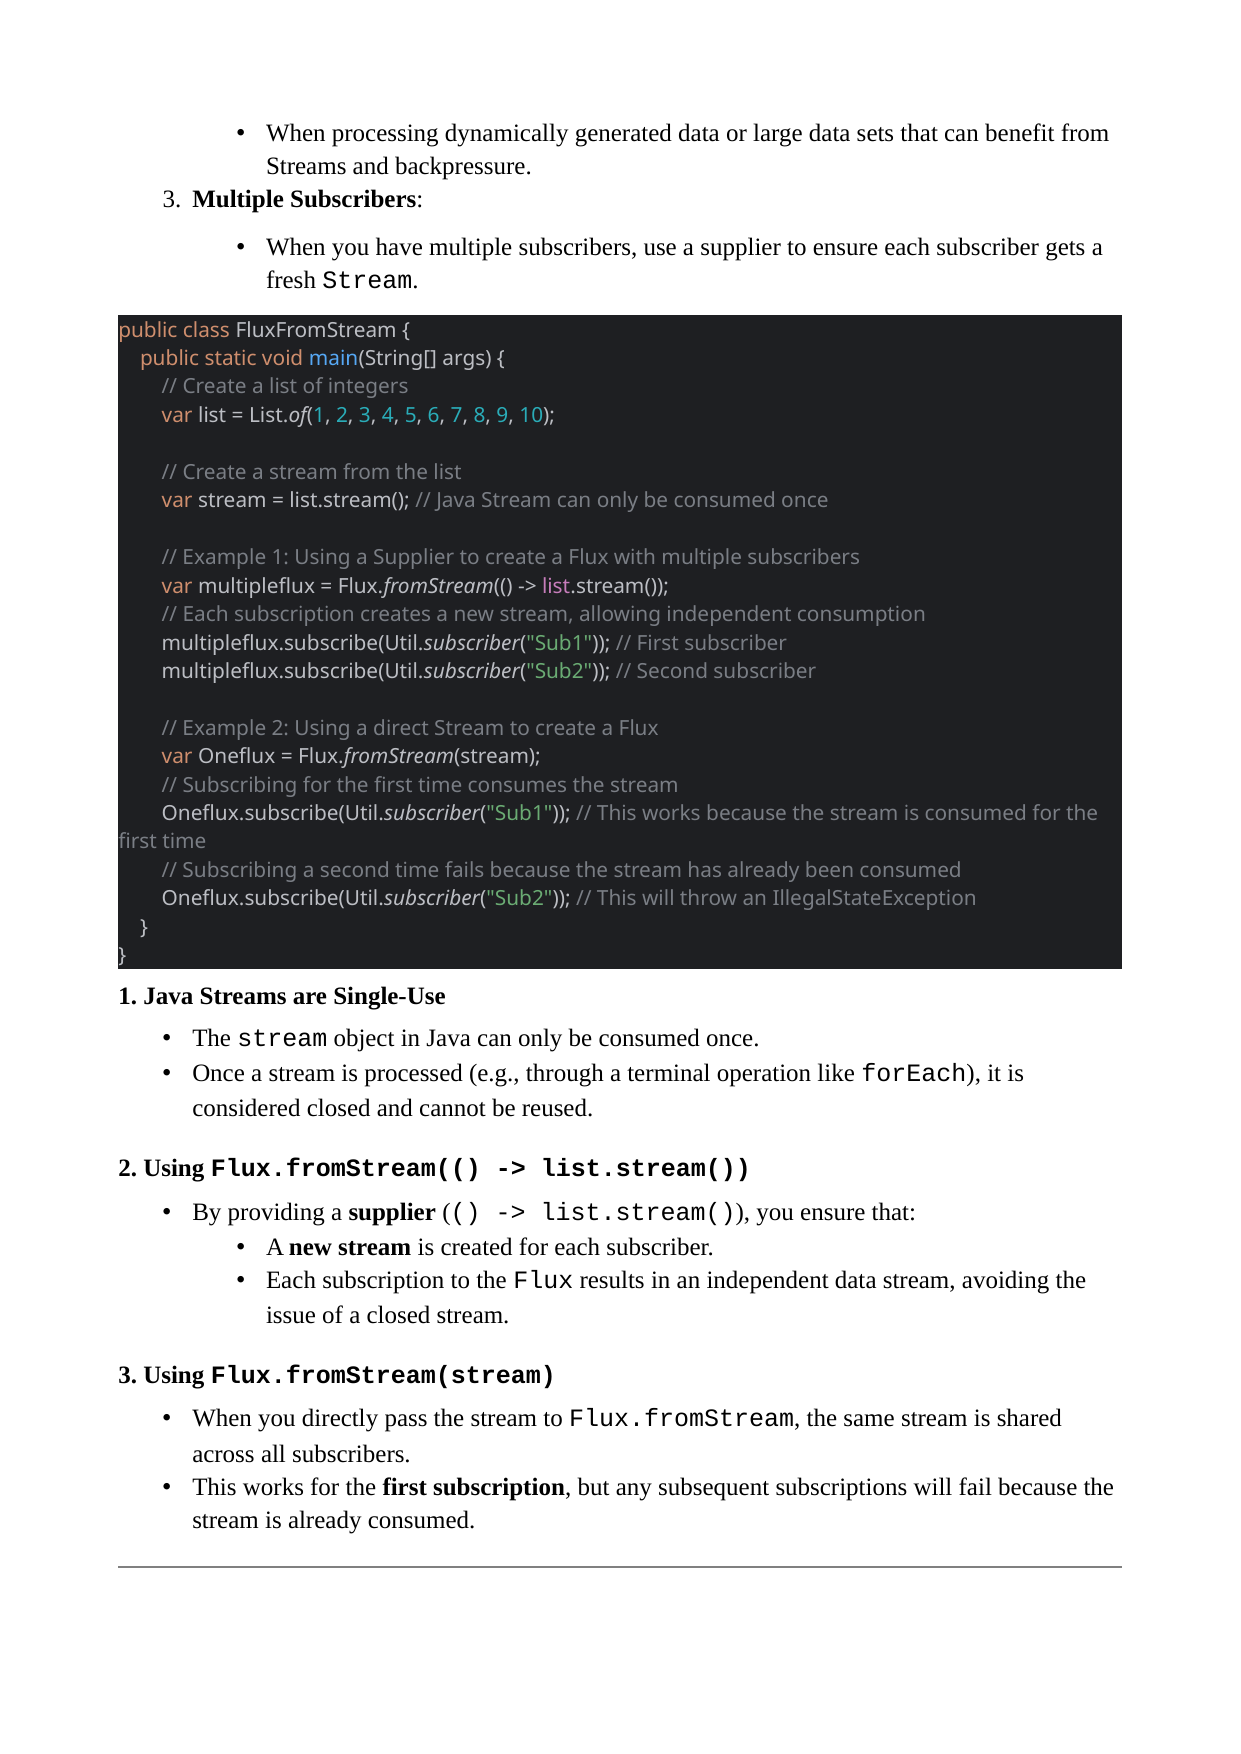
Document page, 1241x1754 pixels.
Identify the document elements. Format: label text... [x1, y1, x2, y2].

subtitle 2. Using Flux.fromStream(() -> list.stream()) [118, 1153, 1122, 1184]
list When you have multiple subscribers, use a supplier to ensure each subscriber gets a fresh Stream. [236, 232, 1122, 296]
subtitle 1. Java Streams are Single-Use [118, 981, 1122, 1010]
list When you directly pass the stream to Flux.fromStream, the same stream is shared across all subscribers. [162, 1403, 1122, 1467]
list Once a stream is processed (e.g., through a terminal operation like forEach), it is considered closed and cannot be reused. [162, 1058, 1122, 1122]
text public class FluxFromStream { public static void main(String[] args) { // Create a list of integers var list = List.of(1, 2, 3, 4, 5, 6, 7, 8, 9, 10); // Create a stream from the list var stream = list.stream(); // Java Stream can only be consumed once // Example 1: Using a Supplier to create a Flux with multiple subscribers var multipleflux = Flux.fromStream(() -> list.stream()); // Each subscription creates a new stream, allowing independent consumption multipleflux.subscribe(Util.subscriber("Sub1")); // First subscriber multipleflux.subscribe(Util.subscriber("Sub2")); // Second subscriber // Example 2: Using a direct Stream to create a Flux var Oneflux = Flux.fromStream(stream); // Subscribing for the first time consumes the stream Oneflux.subscribe(Util.subscriber("Sub1")); // This works because the stream is consumed for the first time // Subscribing a second time fails because the stream has already been consumed Oneflux.subscribe(Util.subscriber("Sub2")); // This will throw an IllegalStateException } } [118, 315, 1122, 969]
list The stream object in Java can only be consumed once. [162, 1023, 1122, 1053]
list This works for the first subscription, but any subsequent subscriptions will fail because the stream is already consumed. [162, 1472, 1122, 1533]
list A new stream is created for each subscriber. [236, 1232, 1122, 1261]
subtitle 3. Using Flux.fromStream(stream) [118, 1360, 1122, 1391]
list When processing dynamically generated data or large data sets that can benefit from Streams and backpressure. [236, 118, 1122, 180]
list Multiple Subscribers: [162, 184, 1122, 213]
list Each subscription to the Flux results in an independent data stream, avoiding the issue of a closed stream. [236, 1265, 1122, 1329]
list By providing a supplier (() -> list.stream()), you ensure that: [162, 1197, 1122, 1227]
